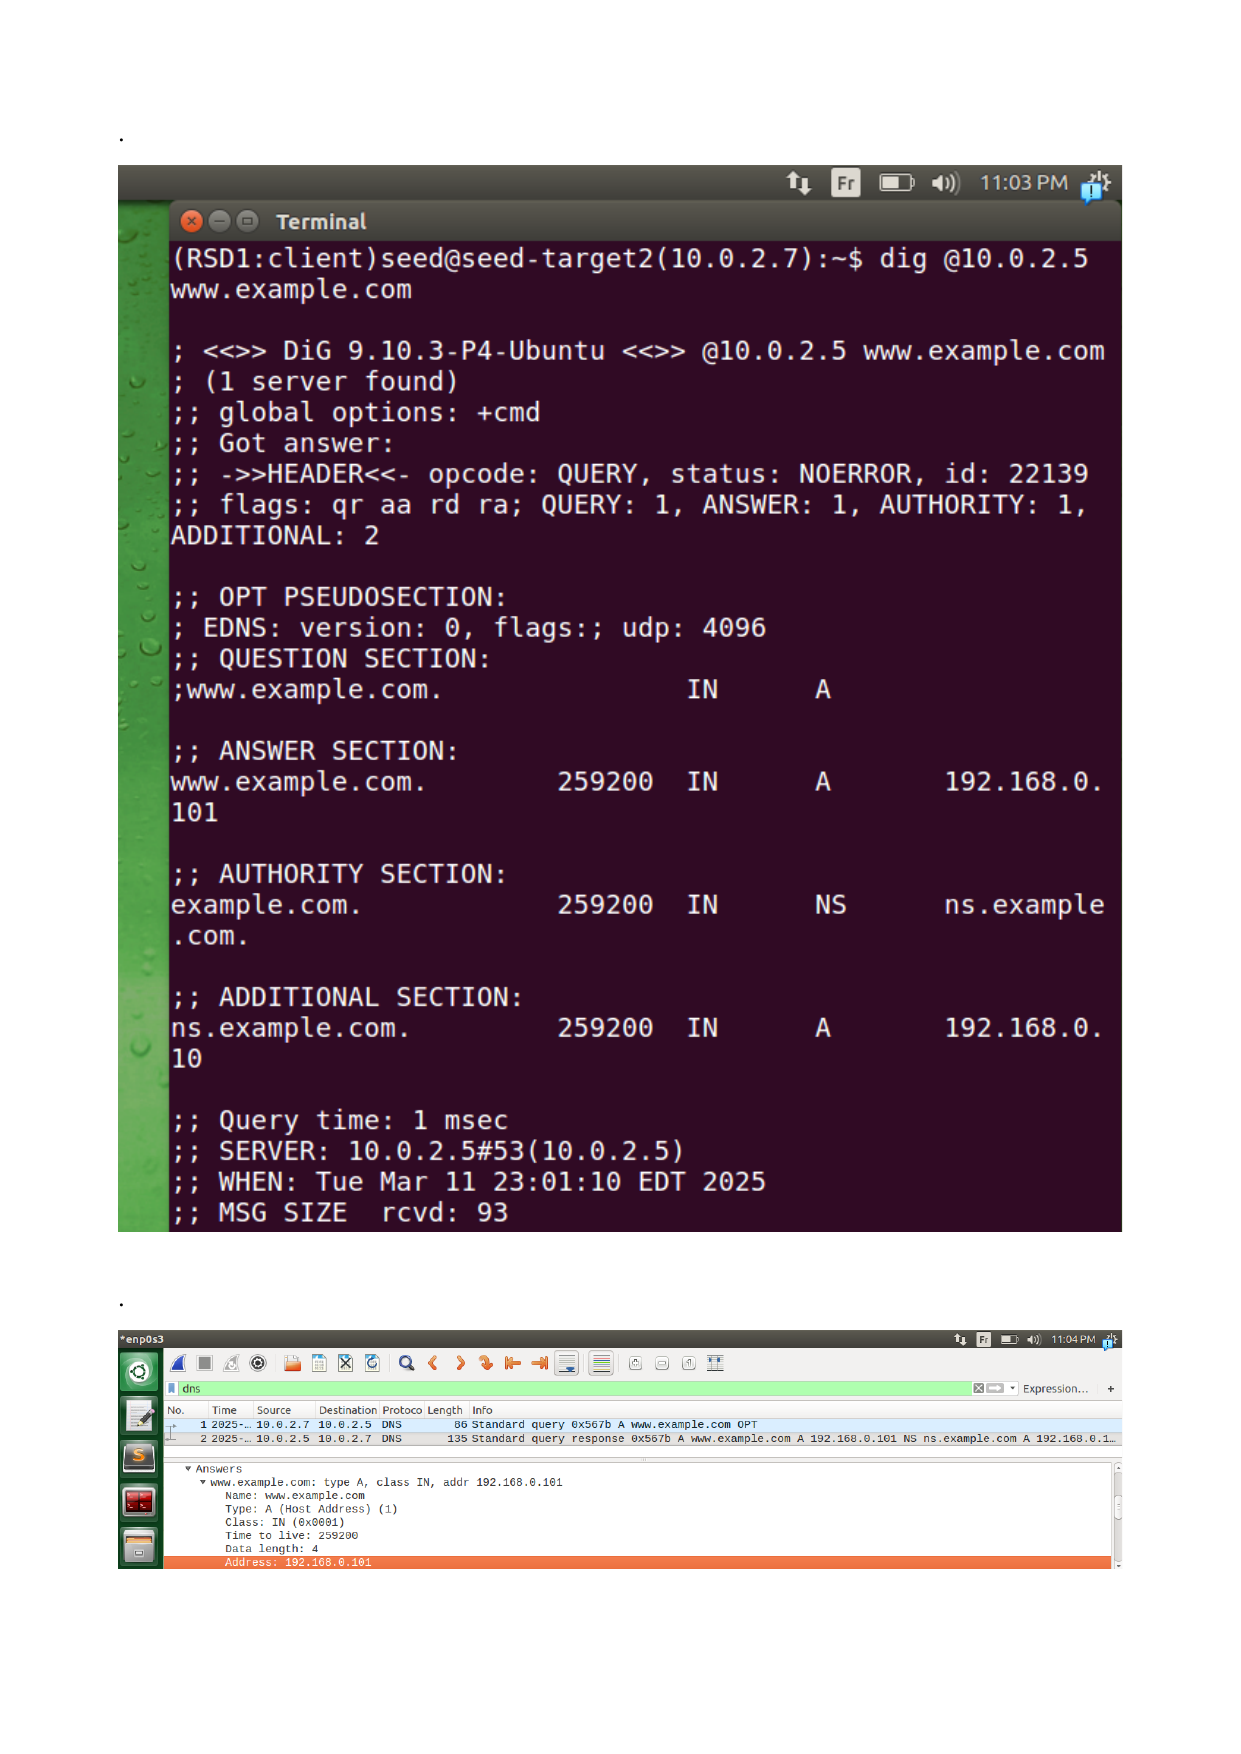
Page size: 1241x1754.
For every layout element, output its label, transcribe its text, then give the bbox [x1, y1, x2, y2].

text . [118, 118, 1122, 147]
text . [118, 1283, 1122, 1312]
picture [118, 1330, 1123, 1569]
picture [118, 165, 1123, 1232]
